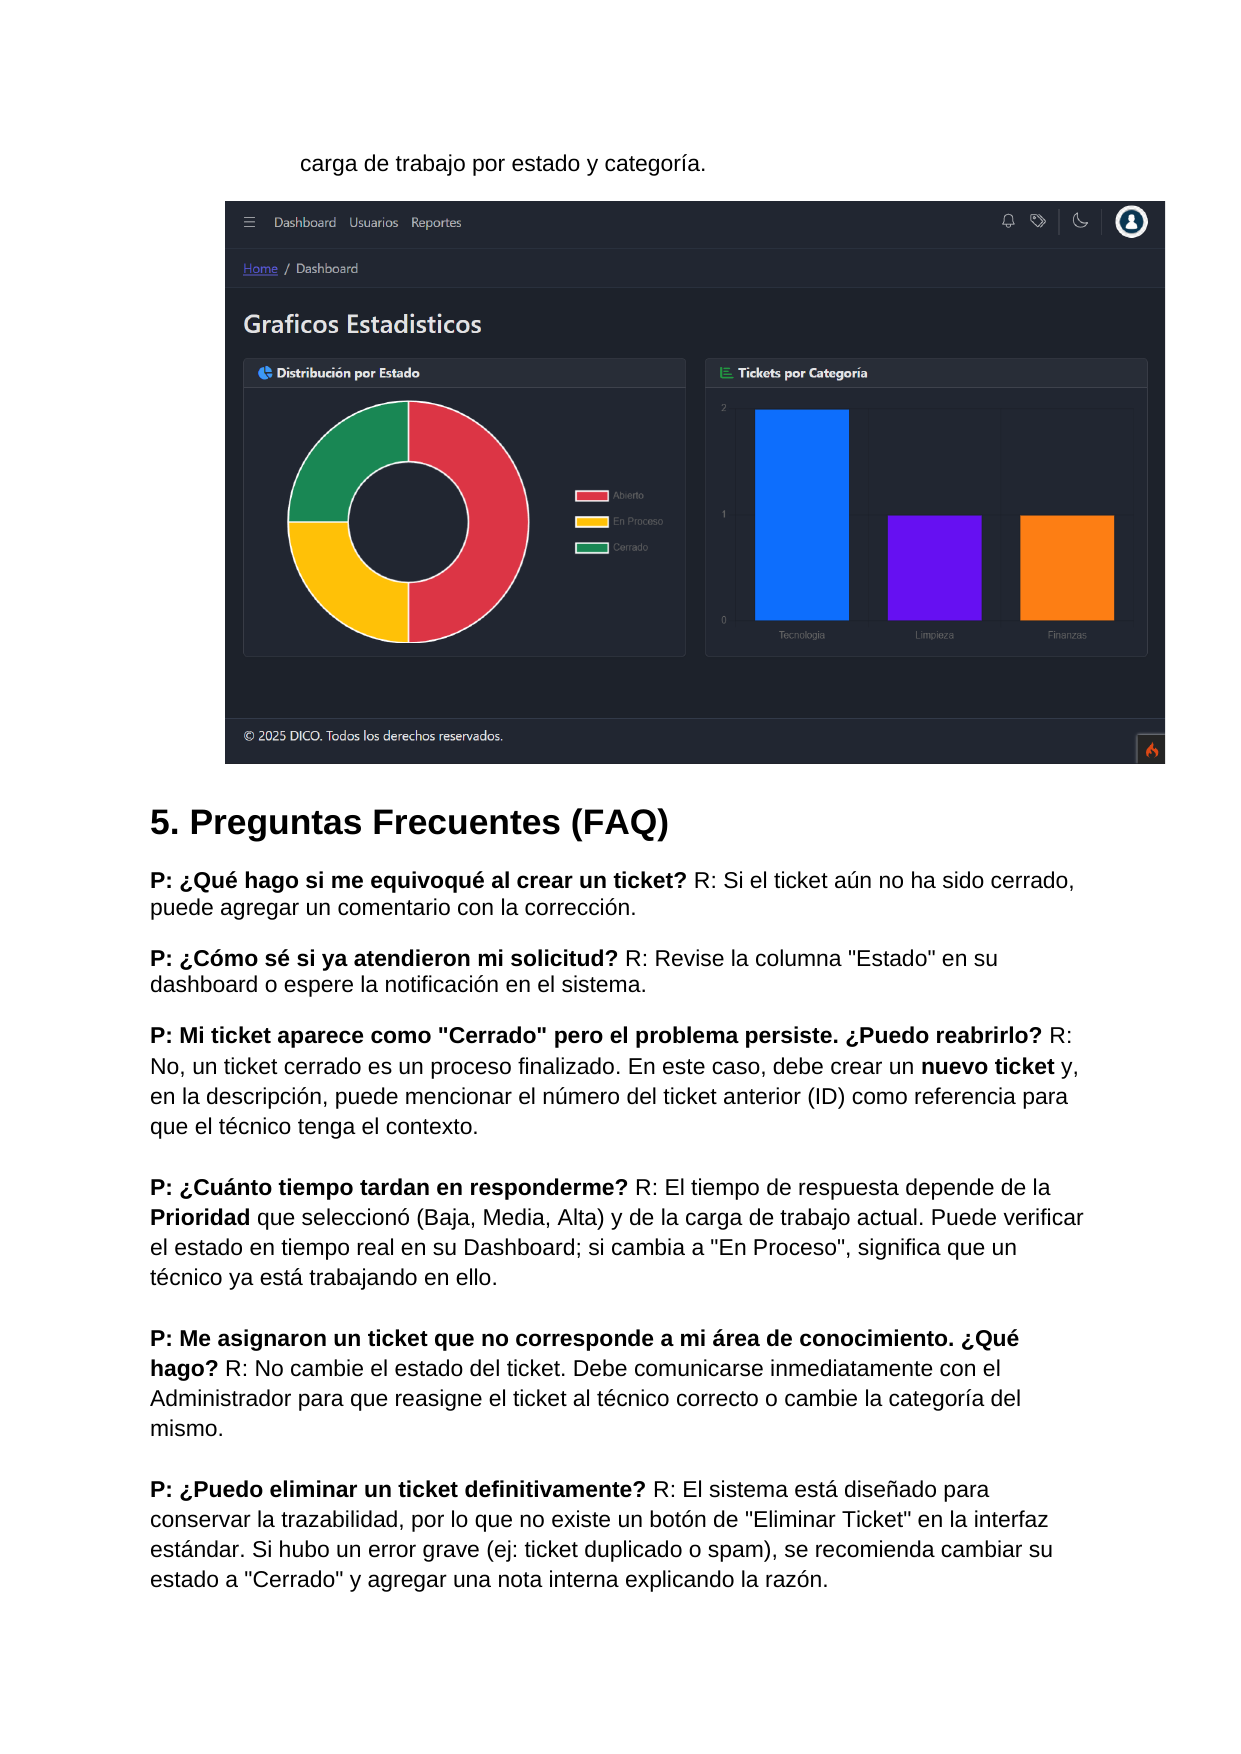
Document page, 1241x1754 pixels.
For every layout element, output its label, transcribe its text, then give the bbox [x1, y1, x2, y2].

subtitle 5. Preguntas Frecuentes (FAQ) [150, 801, 1090, 842]
list carga de trabajo por estado y categoría. [262, 150, 1090, 176]
text P: ¿Qué hago si me equivoqué al crear un ticket? R: Si el ticket aún no ha sido cerrado, puede agregar un comentario con la corrección. [150, 867, 1090, 920]
text P: Mi ticket aparece como "Cerrado" pero el problema persiste. ¿Puedo reabrirlo? R: No, un ticket cerrado es un proceso finalizado. En este caso, debe crear un nuevo ticket y, en la descripción, puede mencionar el número del ticket anterior (ID) como referencia para que el técnico tenga el contexto. P: ¿Cuánto tiempo tardan en responderme? R: El tiempo de respuesta depende de la Prioridad que seleccionó (Baja, Media, Alta) y de la carga de trabajo actual. Puede verificar el estado en tiempo real en su Dashboard; si cambia a "En Proceso", significa que un técnico ya está trabajando en ello. P: Me asignaron un ticket que no corresponde a mi área de conocimiento. ¿Qué hago? R: No cambie el estado del ticket. Debe comunicarse inmediatamente con el Administrador para que reasigne el ticket al técnico correcto o cambie la categoría del mismo. P: ¿Puedo eliminar un ticket definitivamente? R: El sistema está diseñado para conservar la trazabilidad, por lo que no existe un botón de "Eliminar Ticket" en la interfaz estándar. Si hubo un error grave (ej: ticket duplicado o spam), se recomienda cambiar su estado a "Cerrado" y agregar una nota interna explicando la razón. [150, 1022, 1090, 1593]
picture [225, 201, 1166, 764]
text P: ¿Cómo sé si ya atendieron mi solicitud? R: Revise la columna "Estado" en su dashboard o espere la notificación en el sistema. [150, 945, 1090, 997]
